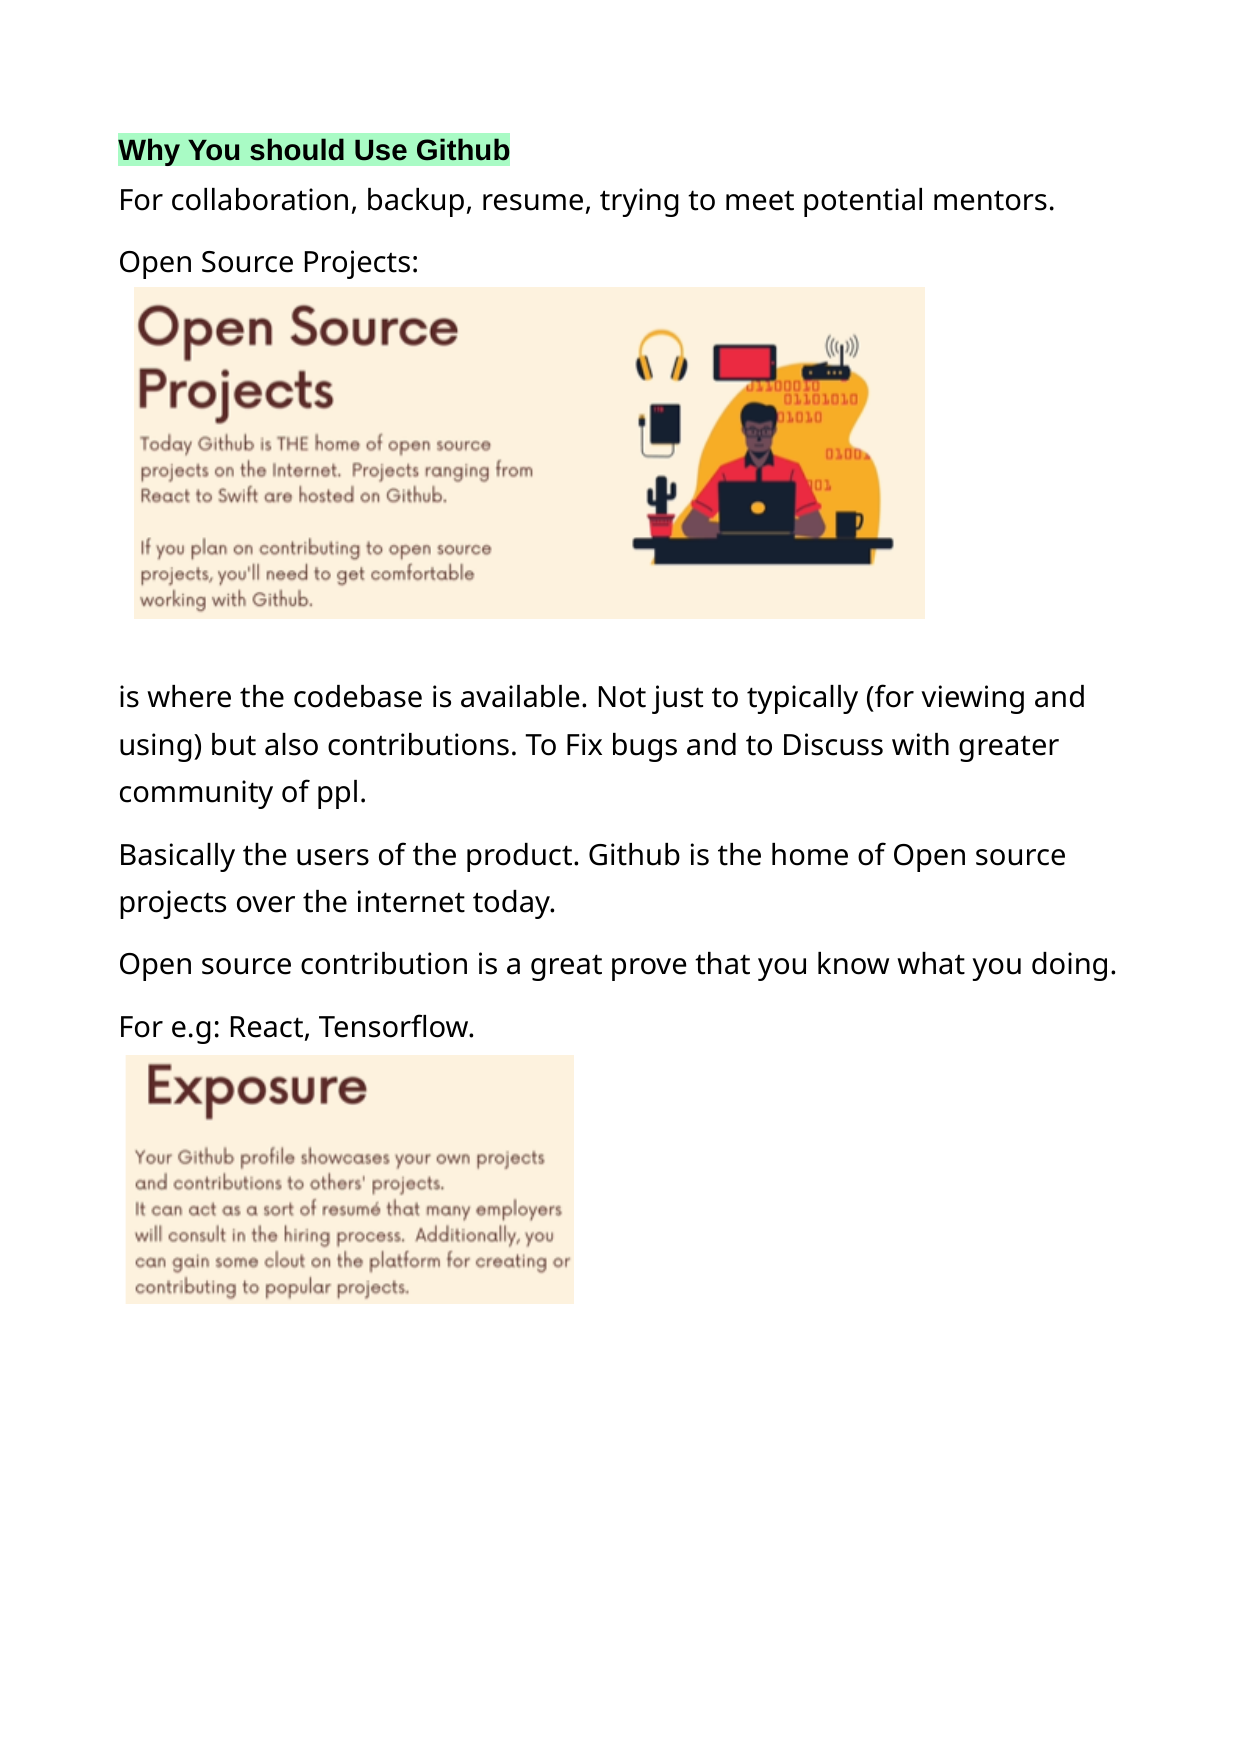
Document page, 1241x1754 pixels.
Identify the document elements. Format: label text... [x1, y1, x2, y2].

text is where the codebase is available. Not just to typically (for viewing and using) but also contributions. To Fix bugs and to Discuss with greater community of ppl. [118, 676, 1122, 811]
text Basically the users of the product. Github is the home of Open source projects over the internet today. [118, 834, 1122, 921]
text Open Source Projects: [118, 241, 1122, 281]
text For collaboration, backup, resume, trying to meet potential mentors. [118, 179, 1122, 219]
text For e.g: React, Tensorflow. [118, 1006, 1122, 1046]
text Open source contribution is a great prove that you know what you doing. [118, 944, 1122, 983]
picture [125, 1055, 574, 1304]
picture [134, 287, 925, 619]
subtitle Why You should Use Github [510, 133, 1122, 166]
